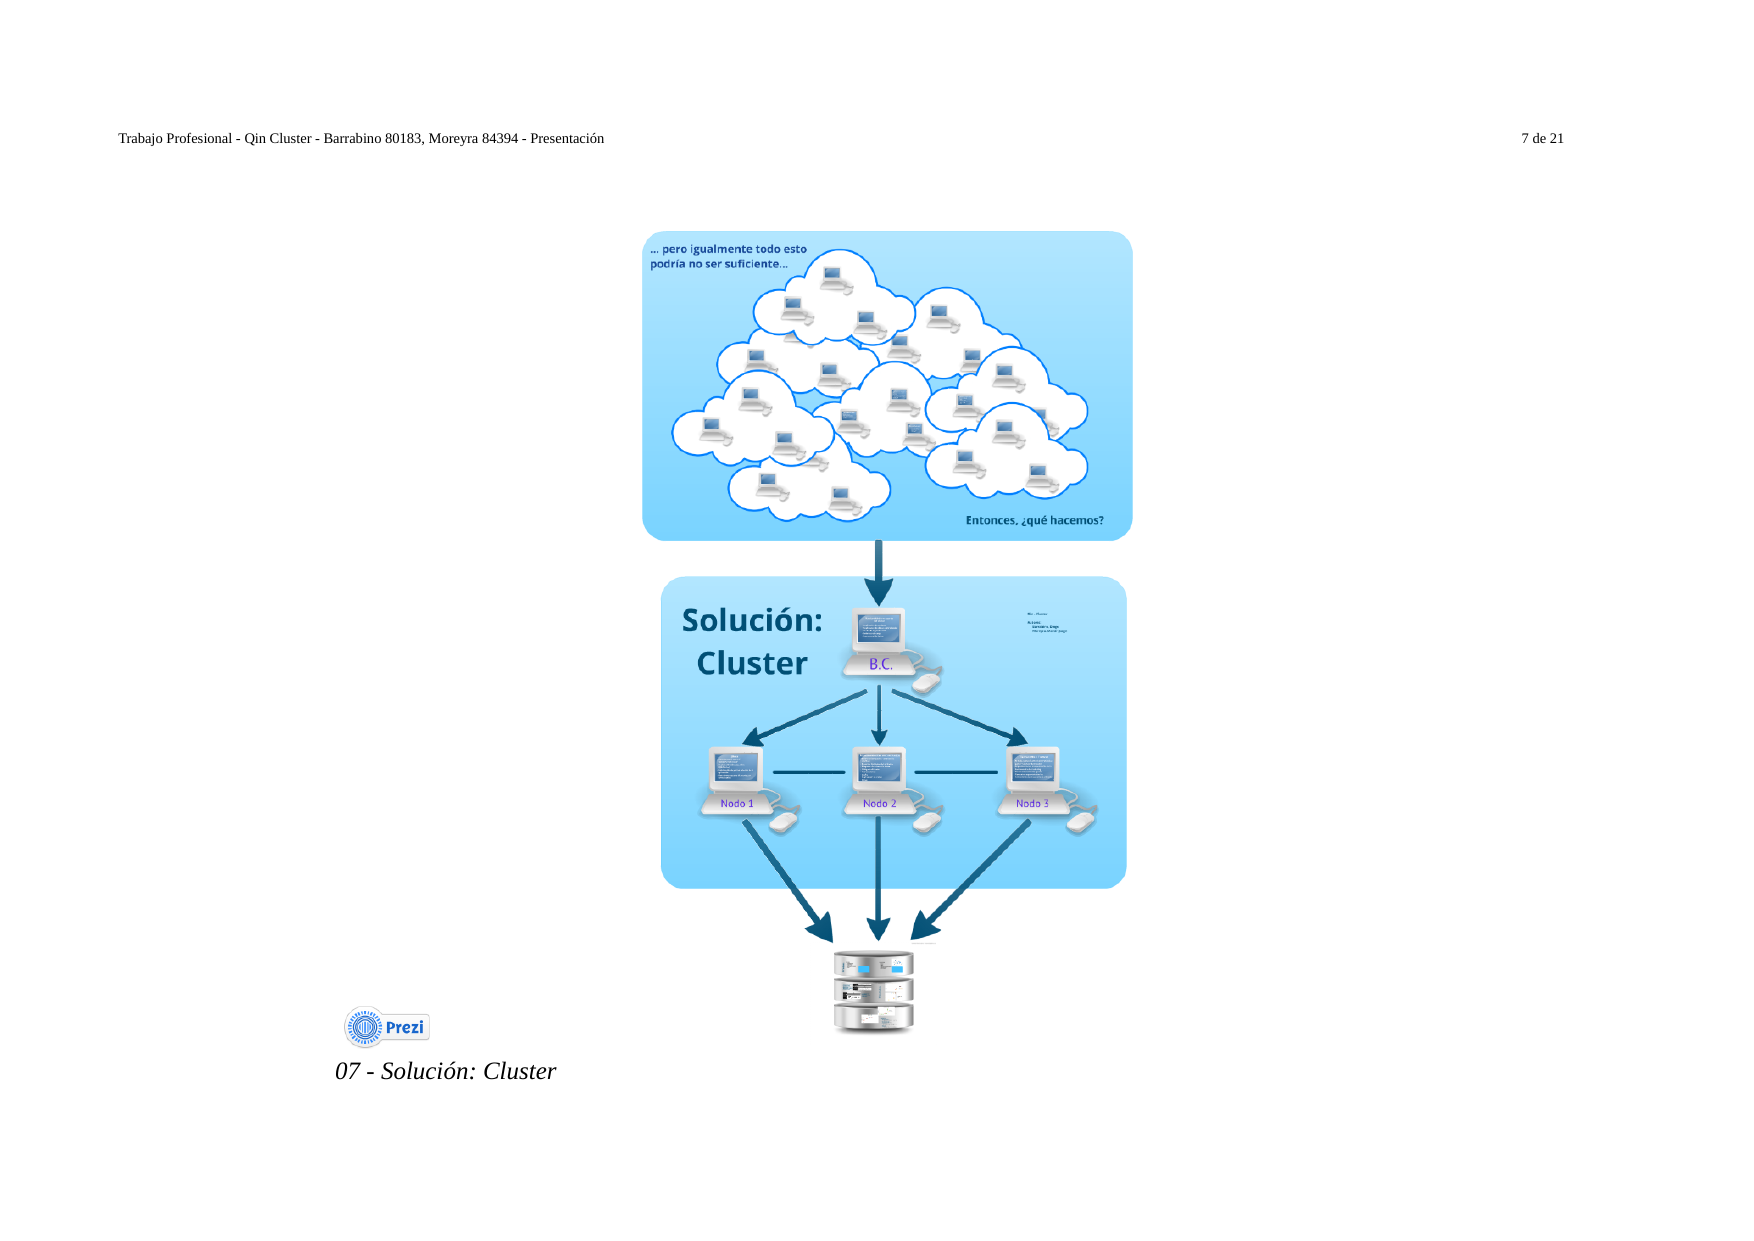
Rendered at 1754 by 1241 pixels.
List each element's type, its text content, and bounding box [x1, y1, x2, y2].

picture [335, 188, 1420, 1057]
text 07 - Solución: Cluster [335, 1057, 1419, 1085]
